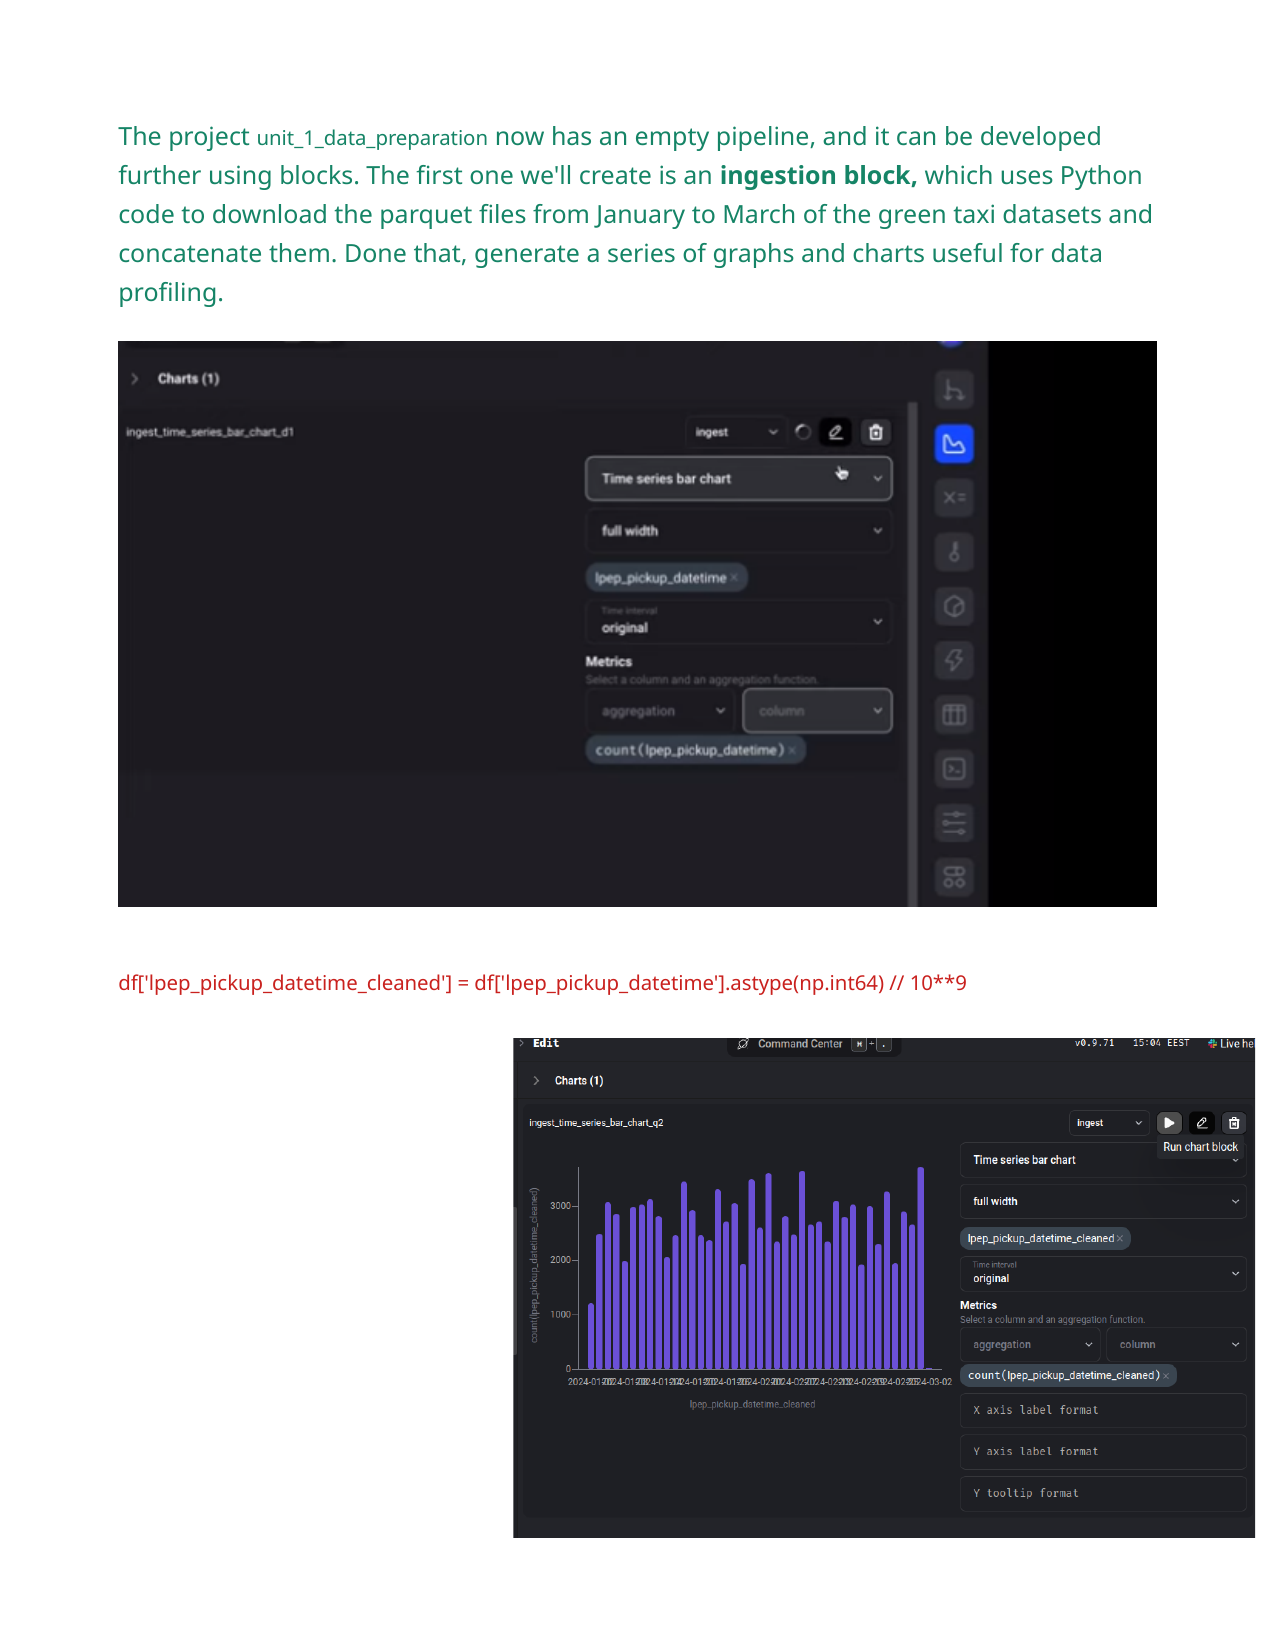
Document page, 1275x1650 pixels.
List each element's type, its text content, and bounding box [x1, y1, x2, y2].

text The project unit_1_data_preparation now has an empty pipeline, and it can be developed further using blocks. The first one we'll create is an ingestion block, which uses Python code to download the parquet files from January to March of the green taxi datasets and concatenate them. Done that, generate a series of graphs and charts useful for data profiling. [118, 118, 1157, 309]
picture [513, 1038, 1256, 1538]
picture [118, 341, 1157, 907]
text df['lpep_pickup_datetime_cleaned'] = df['lpep_pickup_datetime'].astype(np.int64) // 10**9 [118, 969, 1157, 997]
